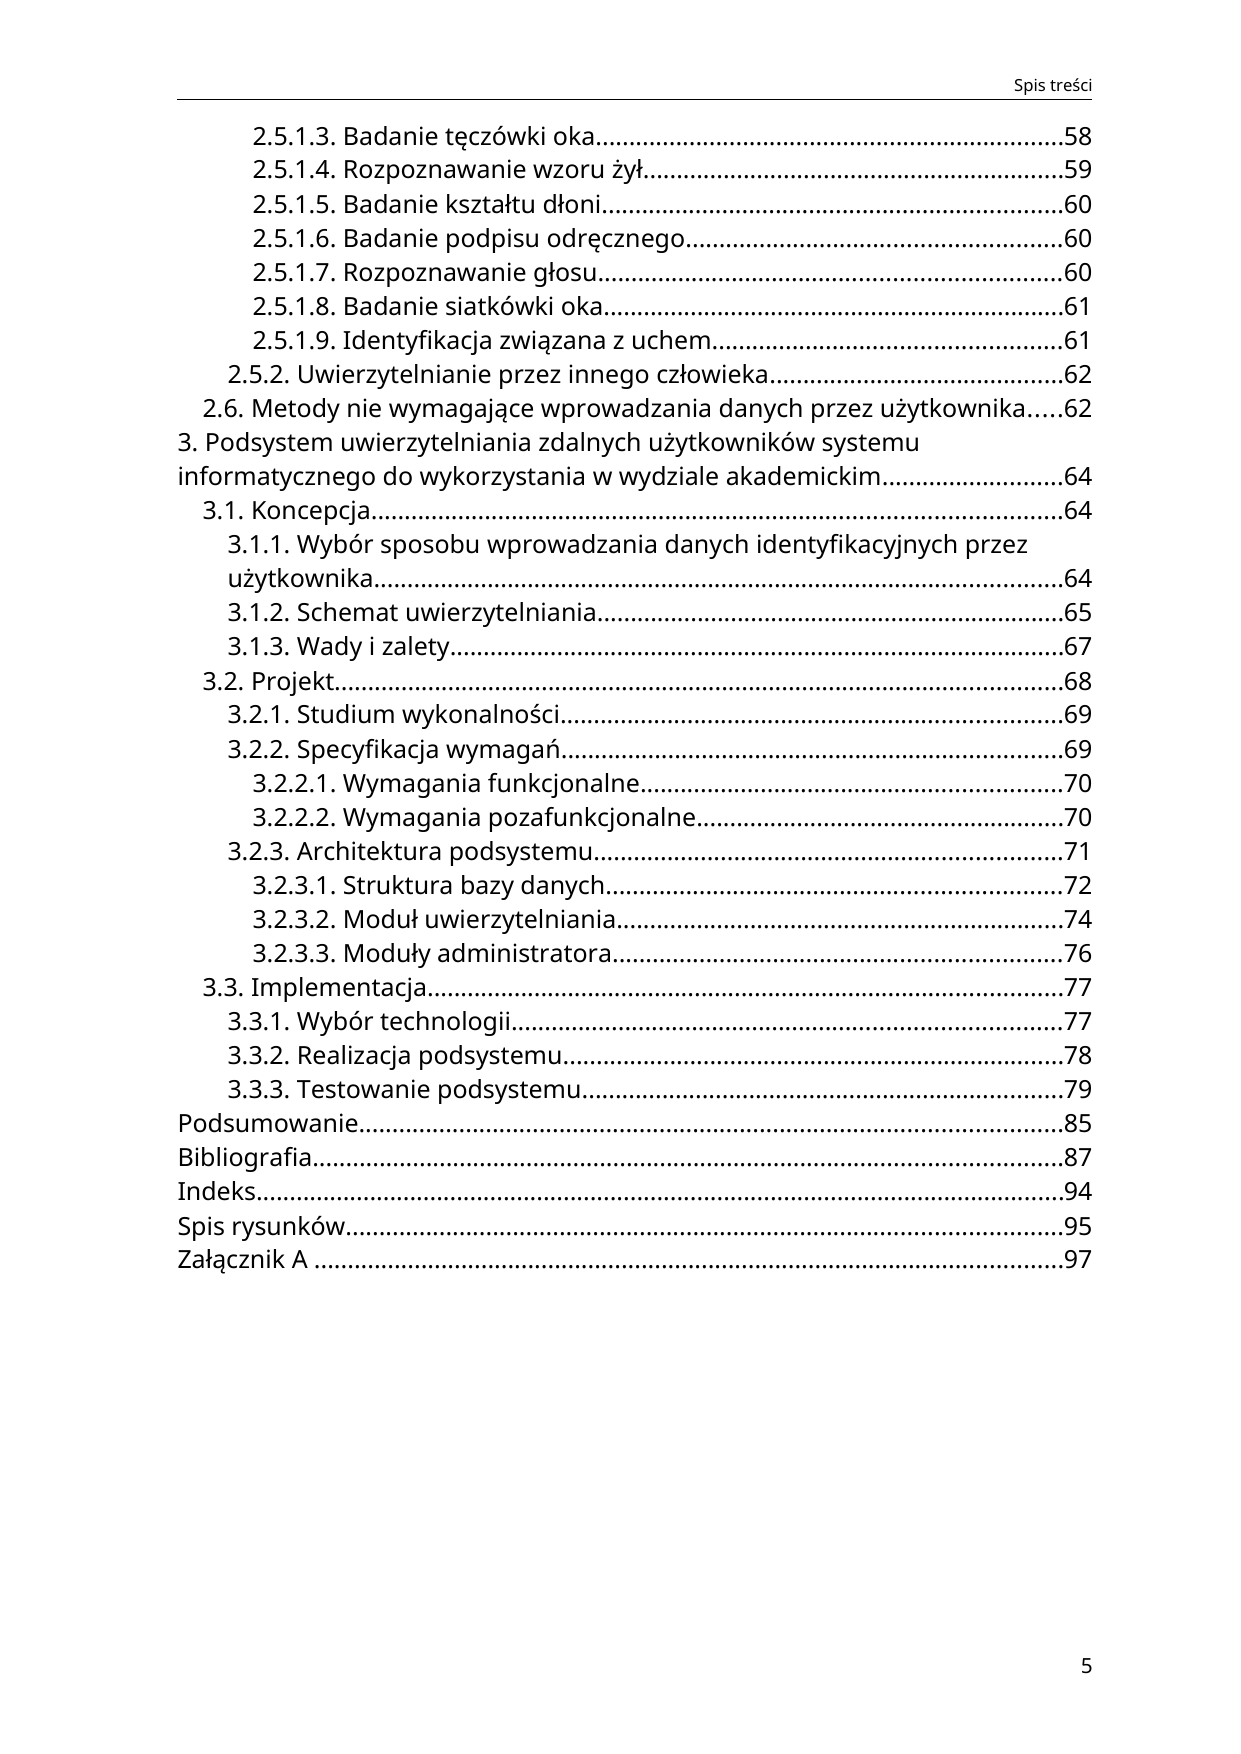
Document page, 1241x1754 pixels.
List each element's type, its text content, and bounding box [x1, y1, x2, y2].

text Załącznik A 97 [177, 1242, 1092, 1276]
text Bibliografia 87 [177, 1140, 1092, 1174]
text 2.6. Metody nie wymagające wprowadzania danych przez użytkownika 62 [202, 391, 1092, 425]
text 2.5.1.6. Badanie podpisu odręcznego 60 [252, 220, 1092, 254]
text 3.2.2. Specyfikacja wymagań 69 [227, 731, 1092, 765]
text Podsumowanie 85 [177, 1106, 1092, 1140]
text 2.5.1.8. Badanie siatkówki oka 61 [252, 288, 1092, 322]
text 3. Podsystem uwierzytelniania zdalnych użytkowników systemu informatycznego do wykorzystania w wydziale akademickim 64 [177, 425, 1092, 493]
text 2.5.1.7. Rozpoznawanie głosu 60 [252, 254, 1092, 288]
text 3.3.1. Wybór technologii 77 [227, 1004, 1092, 1038]
text 3.1.3. Wady i zalety 67 [227, 629, 1092, 663]
text 2.5.1.3. Badanie tęczówki oka 58 [252, 118, 1092, 152]
text 3.2.3.3. Moduły administratora 76 [252, 936, 1092, 970]
text 3.3.3. Testowanie podsystemu 79 [227, 1072, 1092, 1106]
text 2.5.1.5. Badanie kształtu dłoni 60 [252, 186, 1092, 220]
text 3.2.3. Architektura podsystemu 71 [227, 833, 1092, 867]
text 3.2.2.2. Wymagania pozafunkcjonalne 70 [252, 799, 1092, 833]
text 3.1.2. Schemat uwierzytelniania 65 [227, 595, 1092, 629]
text 3.2. Projekt 68 [202, 663, 1092, 697]
text 3.3.2. Realizacja podsystemu 78 [227, 1038, 1092, 1072]
text 3.2.1. Studium wykonalności 69 [227, 697, 1092, 731]
text 3.1.1. Wybór sposobu wprowadzania danych identyfikacyjnych przez użytkownika 64 [227, 527, 1092, 595]
text Indeks 94 [177, 1174, 1092, 1208]
text 3.2.2.1. Wymagania funkcjonalne 70 [252, 765, 1092, 799]
text 3.2.3.2. Moduł uwierzytelniania 74 [252, 902, 1092, 936]
text 2.5.1.9. Identyfikacja związana z uchem 61 [252, 322, 1092, 357]
text 2.5.2. Uwierzytelnianie przez innego człowieka 62 [227, 357, 1092, 391]
text 3.2.3.1. Struktura bazy danych 72 [252, 867, 1092, 902]
text 2.5.1.4. Rozpoznawanie wzoru żył 59 [252, 152, 1092, 186]
text 3.1. Koncepcja 64 [202, 493, 1092, 527]
text 3.3. Implementacja 77 [202, 970, 1092, 1004]
text Spis rysunków 95 [177, 1208, 1092, 1242]
